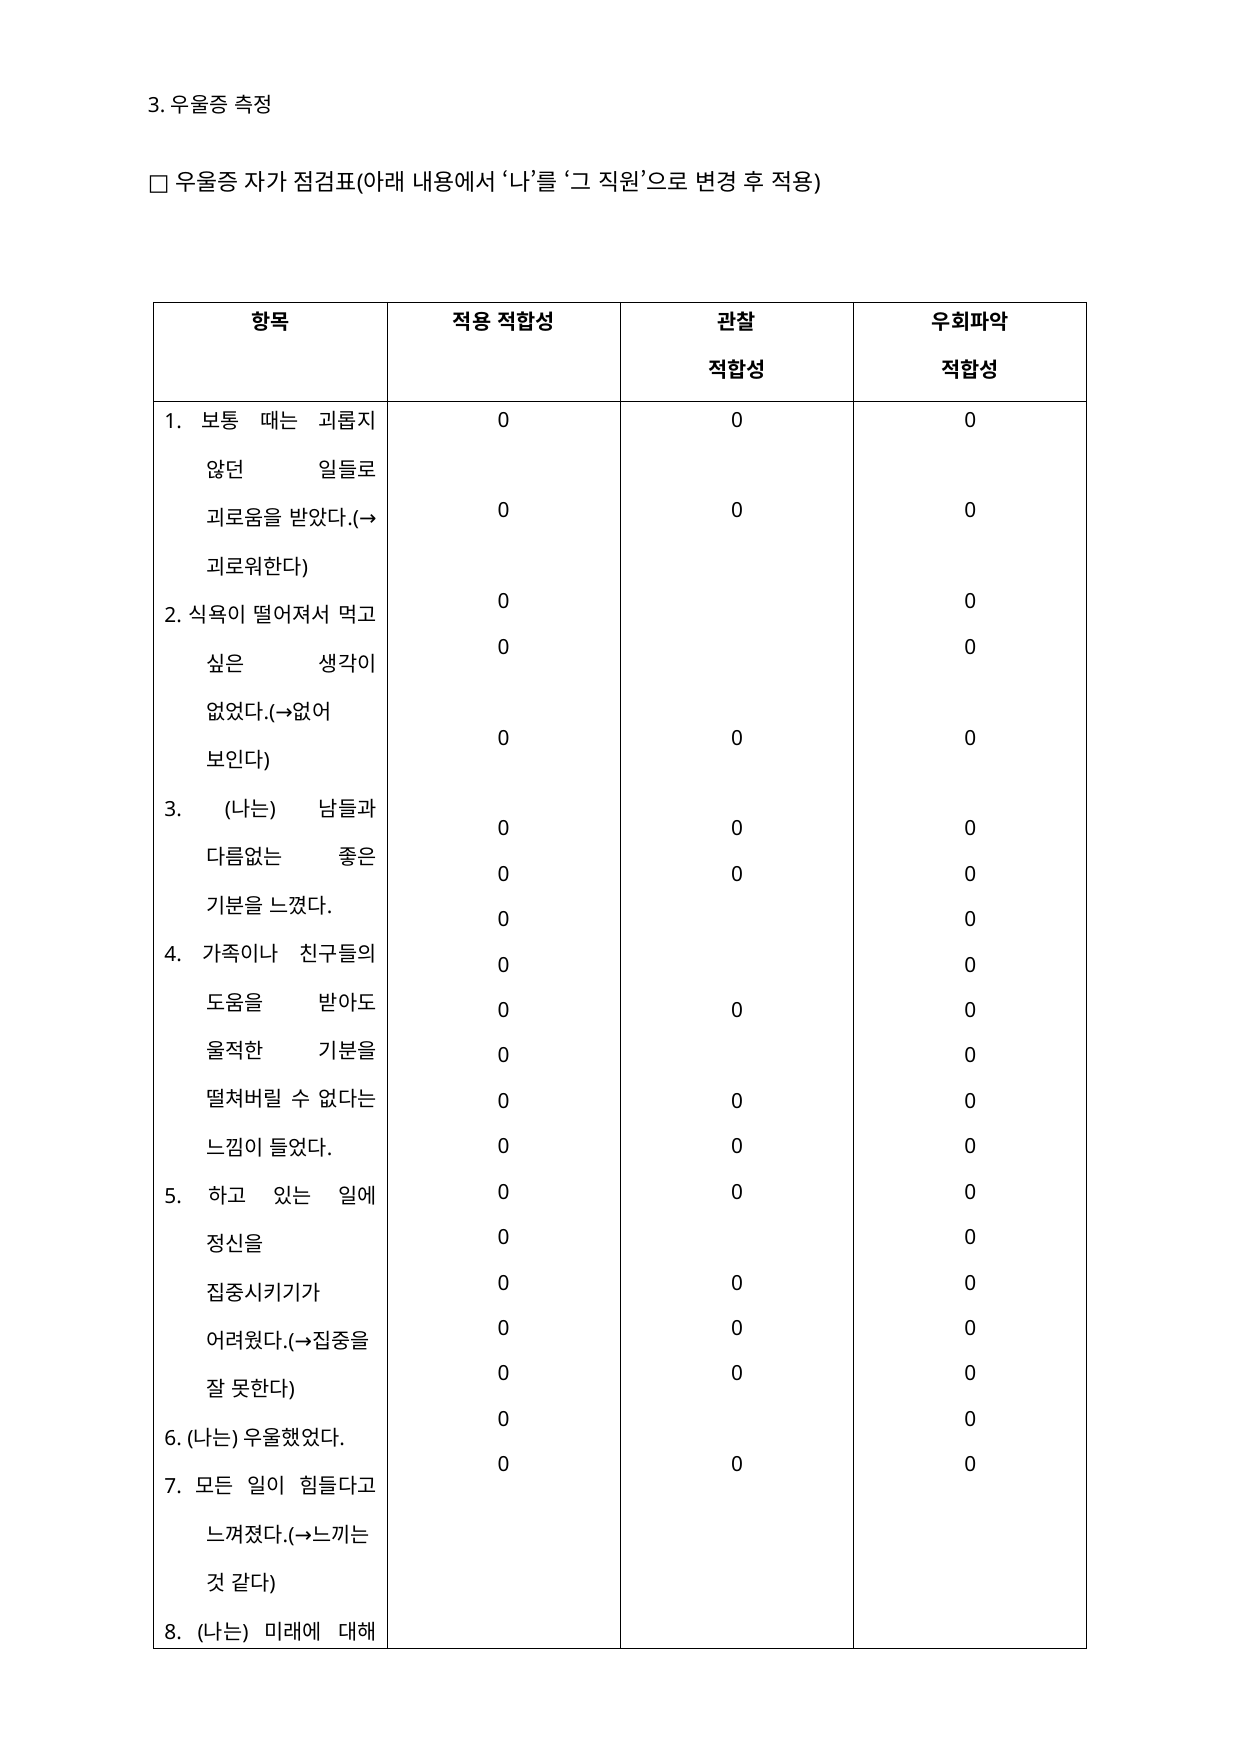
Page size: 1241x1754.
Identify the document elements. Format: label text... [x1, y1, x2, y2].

table_header 우회파악 적합성 [854, 303, 1086, 401]
table_cell 0 0 0 0 0 0 0 0 0 0 0 0 0 0 0 0 0 0 0 0 [388, 402, 620, 1648]
text 3. 우울증 측정 [148, 88, 1093, 119]
text □ 우울증 자가 점검표(아래 내용에서 ‘나’를 ‘그 직원’으로 변경 후 적용) [148, 164, 1093, 197]
table_header 적용 적합성 [388, 303, 620, 401]
table_cell 0 0 0 0 0 0 0 0 0 0 0 0 0 [621, 402, 853, 1648]
table_header 항목 [154, 303, 387, 401]
table_header 관찰 적합성 [621, 303, 853, 401]
table_cell 0 0 0 0 0 0 0 0 0 0 0 0 0 0 0 0 0 0 0 0 [854, 402, 1086, 1648]
table_cell 1. 보통 때는 괴롭지 않던 일들로 괴로움을 받았다.(→괴로워한다) 2. 식욕이 떨어져서 먹고 싶은 생각이 없었다.(→없어 보인다) 3. (나는) 남들과 다름없는 좋은 기분을 느꼈다. 4. 가족이나 친구들의 도움을 받아도 울적한 기분을 떨쳐버릴 수 없다는 느낌이 들었다. 5. 하고 있는 일에 정신을 집중시키기가 어려웠다.(→집중을 잘 못한다) 6. (나는) 우울했었다. 7. 모든 일이 힘들다고 느껴졌다.(→느끼는 것 같다) 8. (나는) 미래에 대해 [154, 402, 387, 1648]
